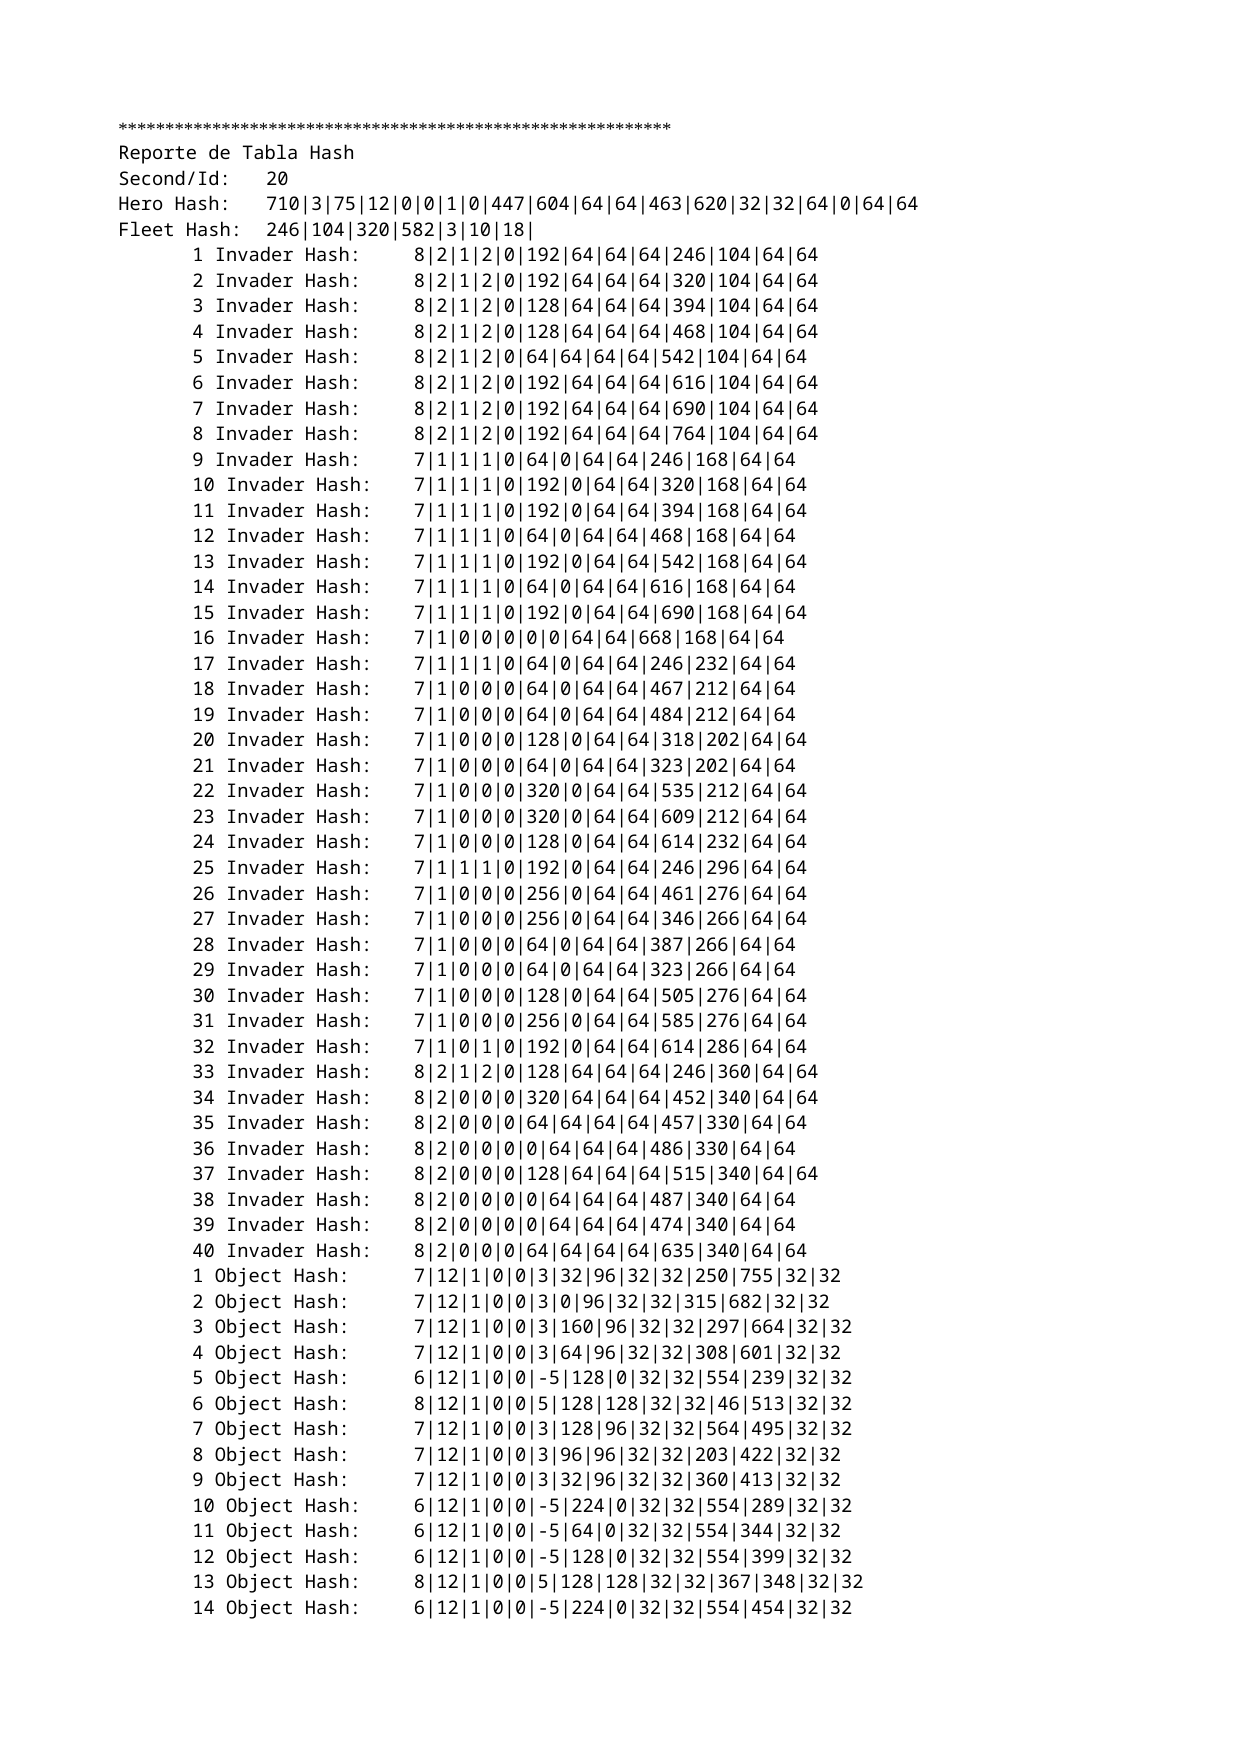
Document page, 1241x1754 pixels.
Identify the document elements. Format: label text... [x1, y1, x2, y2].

text 38 Invader Hash: 8|2|0|0|0|0|64|64|64|487|340|64|64 [118, 1186, 1122, 1212]
text Hero Hash: 710|3|75|12|0|0|1|0|447|604|64|64|463|620|32|32|64|0|64|64 [118, 191, 1122, 216]
text 8 Invader Hash: 8|2|1|2|0|192|64|64|64|764|104|64|64 [118, 420, 1122, 446]
text 28 Invader Hash: 7|1|0|0|0|64|0|64|64|387|266|64|64 [118, 931, 1122, 956]
text 33 Invader Hash: 8|2|1|2|0|128|64|64|64|246|360|64|64 [118, 1058, 1122, 1084]
text 12 Object Hash: 6|12|1|0|0|-5|128|0|32|32|554|399|32|32 [118, 1543, 1122, 1569]
text 11 Invader Hash: 7|1|1|1|0|192|0|64|64|394|168|64|64 [118, 497, 1122, 522]
text 8 Object Hash: 7|12|1|0|0|3|96|96|32|32|203|422|32|32 [118, 1441, 1122, 1467]
text 14 Invader Hash: 7|1|1|1|0|64|0|64|64|616|168|64|64 [118, 573, 1122, 599]
text 32 Invader Hash: 7|1|0|1|0|192|0|64|64|614|286|64|64 [118, 1033, 1122, 1058]
text 13 Invader Hash: 7|1|1|1|0|192|0|64|64|542|168|64|64 [118, 548, 1122, 573]
text 2 Invader Hash: 8|2|1|2|0|192|64|64|64|320|104|64|64 [118, 267, 1122, 293]
text 20 Invader Hash: 7|1|0|0|0|128|0|64|64|318|202|64|64 [118, 727, 1122, 752]
text 39 Invader Hash: 8|2|0|0|0|0|64|64|64|474|340|64|64 [118, 1212, 1122, 1237]
text 12 Invader Hash: 7|1|1|1|0|64|0|64|64|468|168|64|64 [118, 522, 1122, 548]
text 25 Invader Hash: 7|1|1|1|0|192|0|64|64|246|296|64|64 [118, 854, 1122, 880]
text 27 Invader Hash: 7|1|0|0|0|256|0|64|64|346|266|64|64 [118, 905, 1122, 931]
text 17 Invader Hash: 7|1|1|1|0|64|0|64|64|246|232|64|64 [118, 650, 1122, 676]
text 24 Invader Hash: 7|1|0|0|0|128|0|64|64|614|232|64|64 [118, 829, 1122, 854]
text 5 Invader Hash: 8|2|1|2|0|64|64|64|64|542|104|64|64 [118, 344, 1122, 369]
text 15 Invader Hash: 7|1|1|1|0|192|0|64|64|690|168|64|64 [118, 599, 1122, 624]
text 21 Invader Hash: 7|1|0|0|0|64|0|64|64|323|202|64|64 [118, 752, 1122, 778]
text 26 Invader Hash: 7|1|0|0|0|256|0|64|64|461|276|64|64 [118, 880, 1122, 905]
text 7 Invader Hash: 8|2|1|2|0|192|64|64|64|690|104|64|64 [118, 395, 1122, 420]
text 1 Invader Hash: 8|2|1|2|0|192|64|64|64|246|104|64|64 [118, 242, 1122, 267]
text 2 Object Hash: 7|12|1|0|0|3|0|96|32|32|315|682|32|32 [118, 1288, 1122, 1314]
text 13 Object Hash: 8|12|1|0|0|5|128|128|32|32|367|348|32|32 [118, 1569, 1122, 1594]
text 6 Invader Hash: 8|2|1|2|0|192|64|64|64|616|104|64|64 [118, 369, 1122, 395]
text 22 Invader Hash: 7|1|0|0|0|320|0|64|64|535|212|64|64 [118, 778, 1122, 803]
text 40 Invader Hash: 8|2|0|0|0|64|64|64|64|635|340|64|64 [118, 1237, 1122, 1263]
text 10 Object Hash: 6|12|1|0|0|-5|224|0|32|32|554|289|32|32 [118, 1492, 1122, 1518]
text 29 Invader Hash: 7|1|0|0|0|64|0|64|64|323|266|64|64 [118, 956, 1122, 982]
text 19 Invader Hash: 7|1|0|0|0|64|0|64|64|484|212|64|64 [118, 701, 1122, 727]
text 5 Object Hash: 6|12|1|0|0|-5|128|0|32|32|554|239|32|32 [118, 1365, 1122, 1390]
text 30 Invader Hash: 7|1|0|0|0|128|0|64|64|505|276|64|64 [118, 982, 1122, 1007]
text Reporte de Tabla Hash [118, 140, 1122, 165]
text 6 Object Hash: 8|12|1|0|0|5|128|128|32|32|46|513|32|32 [118, 1390, 1122, 1416]
text 11 Object Hash: 6|12|1|0|0|-5|64|0|32|32|554|344|32|32 [118, 1518, 1122, 1543]
text *********************************************************** [118, 118, 1122, 140]
text 4 Invader Hash: 8|2|1|2|0|128|64|64|64|468|104|64|64 [118, 318, 1122, 344]
text 31 Invader Hash: 7|1|0|0|0|256|0|64|64|585|276|64|64 [118, 1007, 1122, 1033]
text 9 Invader Hash: 7|1|1|1|0|64|0|64|64|246|168|64|64 [118, 446, 1122, 471]
text 36 Invader Hash: 8|2|0|0|0|0|64|64|64|486|330|64|64 [118, 1135, 1122, 1161]
text 1 Object Hash: 7|12|1|0|0|3|32|96|32|32|250|755|32|32 [118, 1263, 1122, 1288]
text 3 Invader Hash: 8|2|1|2|0|128|64|64|64|394|104|64|64 [118, 293, 1122, 318]
text 10 Invader Hash: 7|1|1|1|0|192|0|64|64|320|168|64|64 [118, 471, 1122, 497]
text 37 Invader Hash: 8|2|0|0|0|128|64|64|64|515|340|64|64 [118, 1161, 1122, 1186]
text 4 Object Hash: 7|12|1|0|0|3|64|96|32|32|308|601|32|32 [118, 1339, 1122, 1365]
text 23 Invader Hash: 7|1|0|0|0|320|0|64|64|609|212|64|64 [118, 803, 1122, 829]
text 16 Invader Hash: 7|1|0|0|0|0|0|64|64|668|168|64|64 [118, 624, 1122, 650]
text 9 Object Hash: 7|12|1|0|0|3|32|96|32|32|360|413|32|32 [118, 1467, 1122, 1492]
text 35 Invader Hash: 8|2|0|0|0|64|64|64|64|457|330|64|64 [118, 1109, 1122, 1135]
text 7 Object Hash: 7|12|1|0|0|3|128|96|32|32|564|495|32|32 [118, 1416, 1122, 1441]
text 3 Object Hash: 7|12|1|0|0|3|160|96|32|32|297|664|32|32 [118, 1314, 1122, 1339]
text 18 Invader Hash: 7|1|0|0|0|64|0|64|64|467|212|64|64 [118, 676, 1122, 701]
text Fleet Hash: 246|104|320|582|3|10|18| [118, 216, 1122, 242]
text 34 Invader Hash: 8|2|0|0|0|320|64|64|64|452|340|64|64 [118, 1084, 1122, 1109]
text Second/Id: 20 [118, 165, 1122, 191]
text 14 Object Hash: 6|12|1|0|0|-5|224|0|32|32|554|454|32|32 [118, 1594, 1122, 1620]
